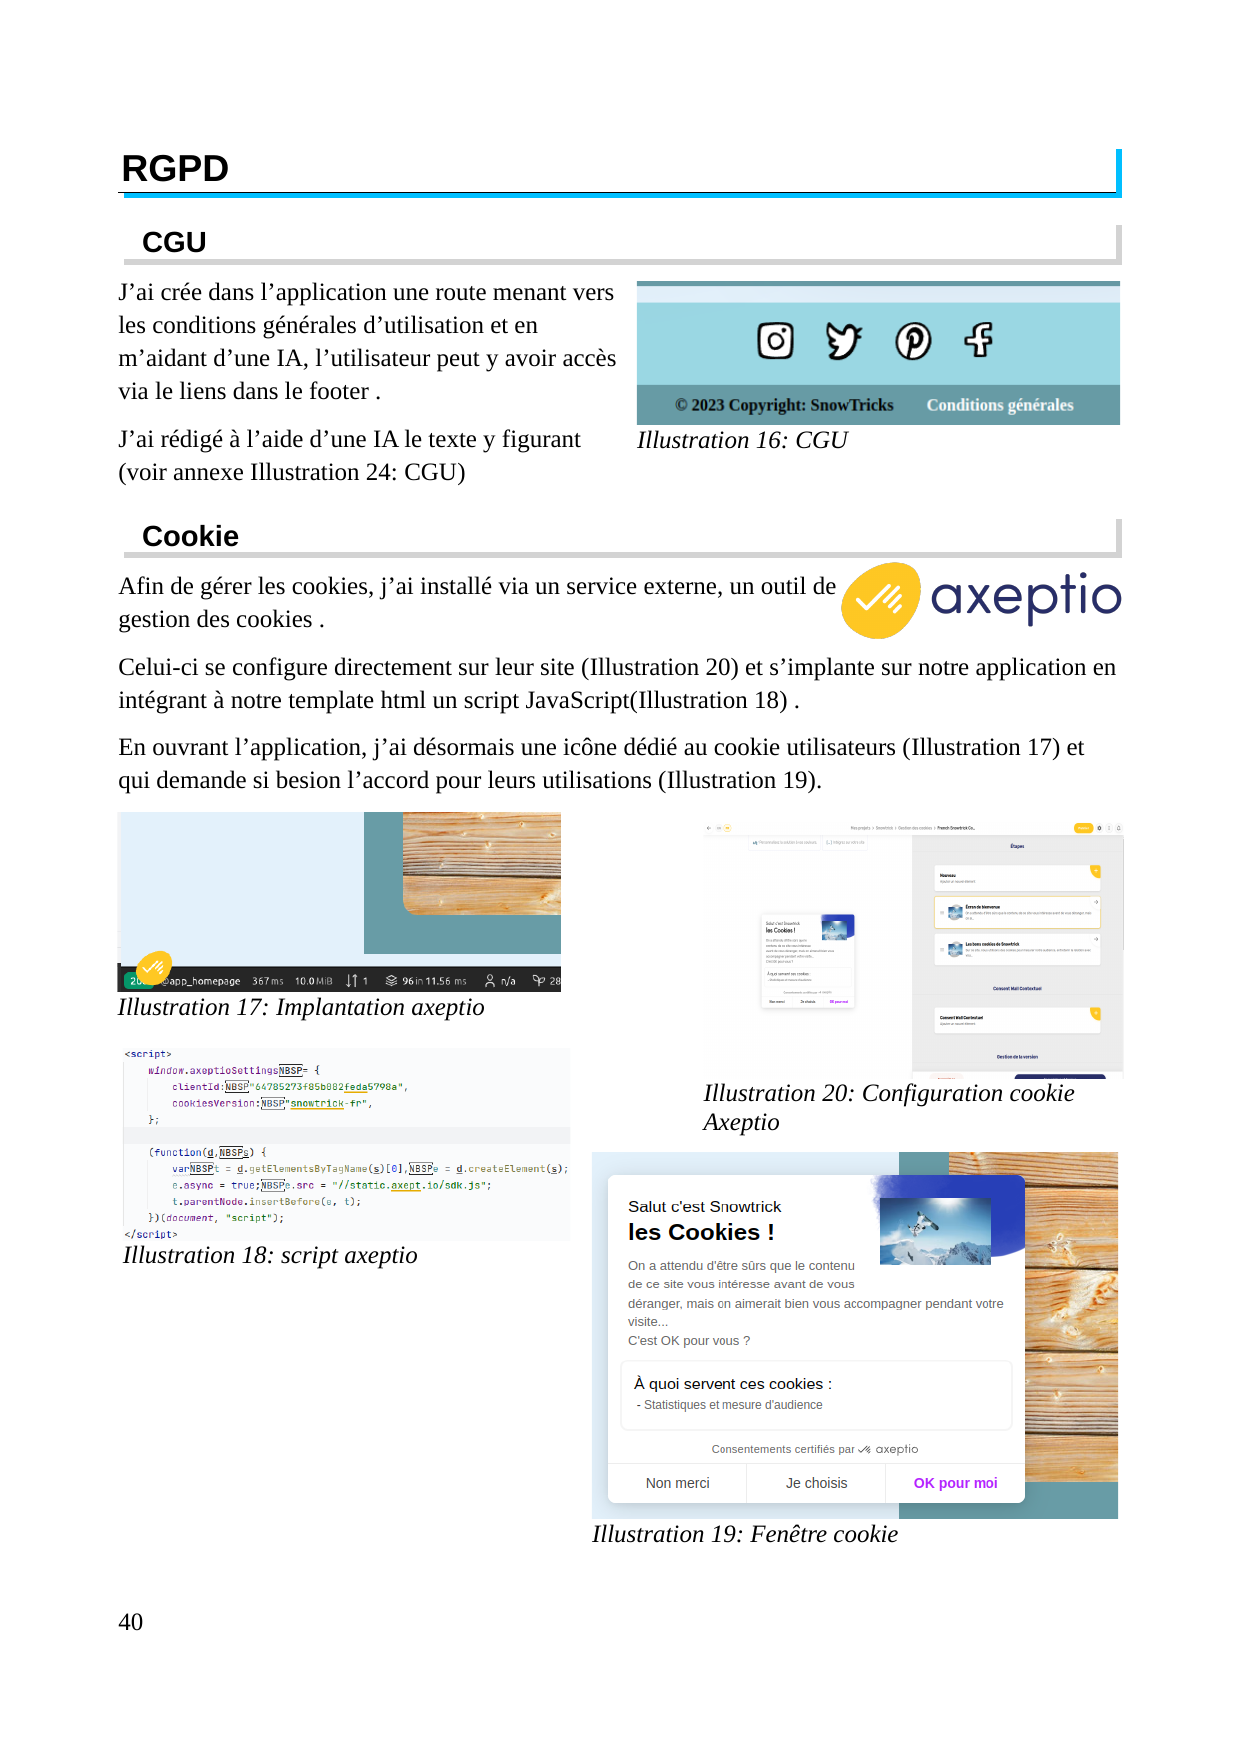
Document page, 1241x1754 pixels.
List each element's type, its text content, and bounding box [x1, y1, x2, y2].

picture [591, 1152, 1119, 1519]
text Celui-ci se configure directement sur leur site (Illustration 20) et s’implante sur notre application en intégrant à notre template html un script JavaScript(Illustration 18) . [118, 652, 1122, 713]
text J’ai rédigé à l’aide d’une IA le texte y figurant (voir annexe Illustration 24: CGU) [118, 424, 1122, 486]
subtitle CGU [118, 225, 1116, 259]
subtitle Cookie [118, 519, 1116, 553]
picture [122, 1048, 571, 1241]
text Illustration 18: script axeptio [123, 1241, 570, 1269]
text Afin de gérer les cookies, j’ai installé via un service externe, un outil de gestion des cookies . [118, 571, 839, 633]
picture [703, 822, 1124, 1079]
text Illustration 19: Fenêtre cookie [592, 1519, 1118, 1547]
text J’ai crée dans l’application une route menant vers les conditions générales d’utilisation et en m’aidant d’une IA, l’utilisateur peut y avoir accès via le liens dans le footer . [118, 269, 1122, 405]
text Illustration 16: CGU [637, 425, 1120, 453]
picture [636, 281, 1121, 425]
picture [839, 559, 1124, 641]
subtitle RGPD [118, 143, 1116, 192]
text Illustration 17: Implantation axeptio [117, 992, 561, 1020]
text Illustration 20: Configuration cookie Axeptio [703, 1079, 1124, 1136]
text En ouvrant l’application, j’ai désormais une icône dédié au cookie utilisateurs (Illustration 17) et qui demande si besion l’accord pour leurs utilisations (Illustration 19). [118, 732, 1122, 794]
picture [117, 812, 561, 992]
